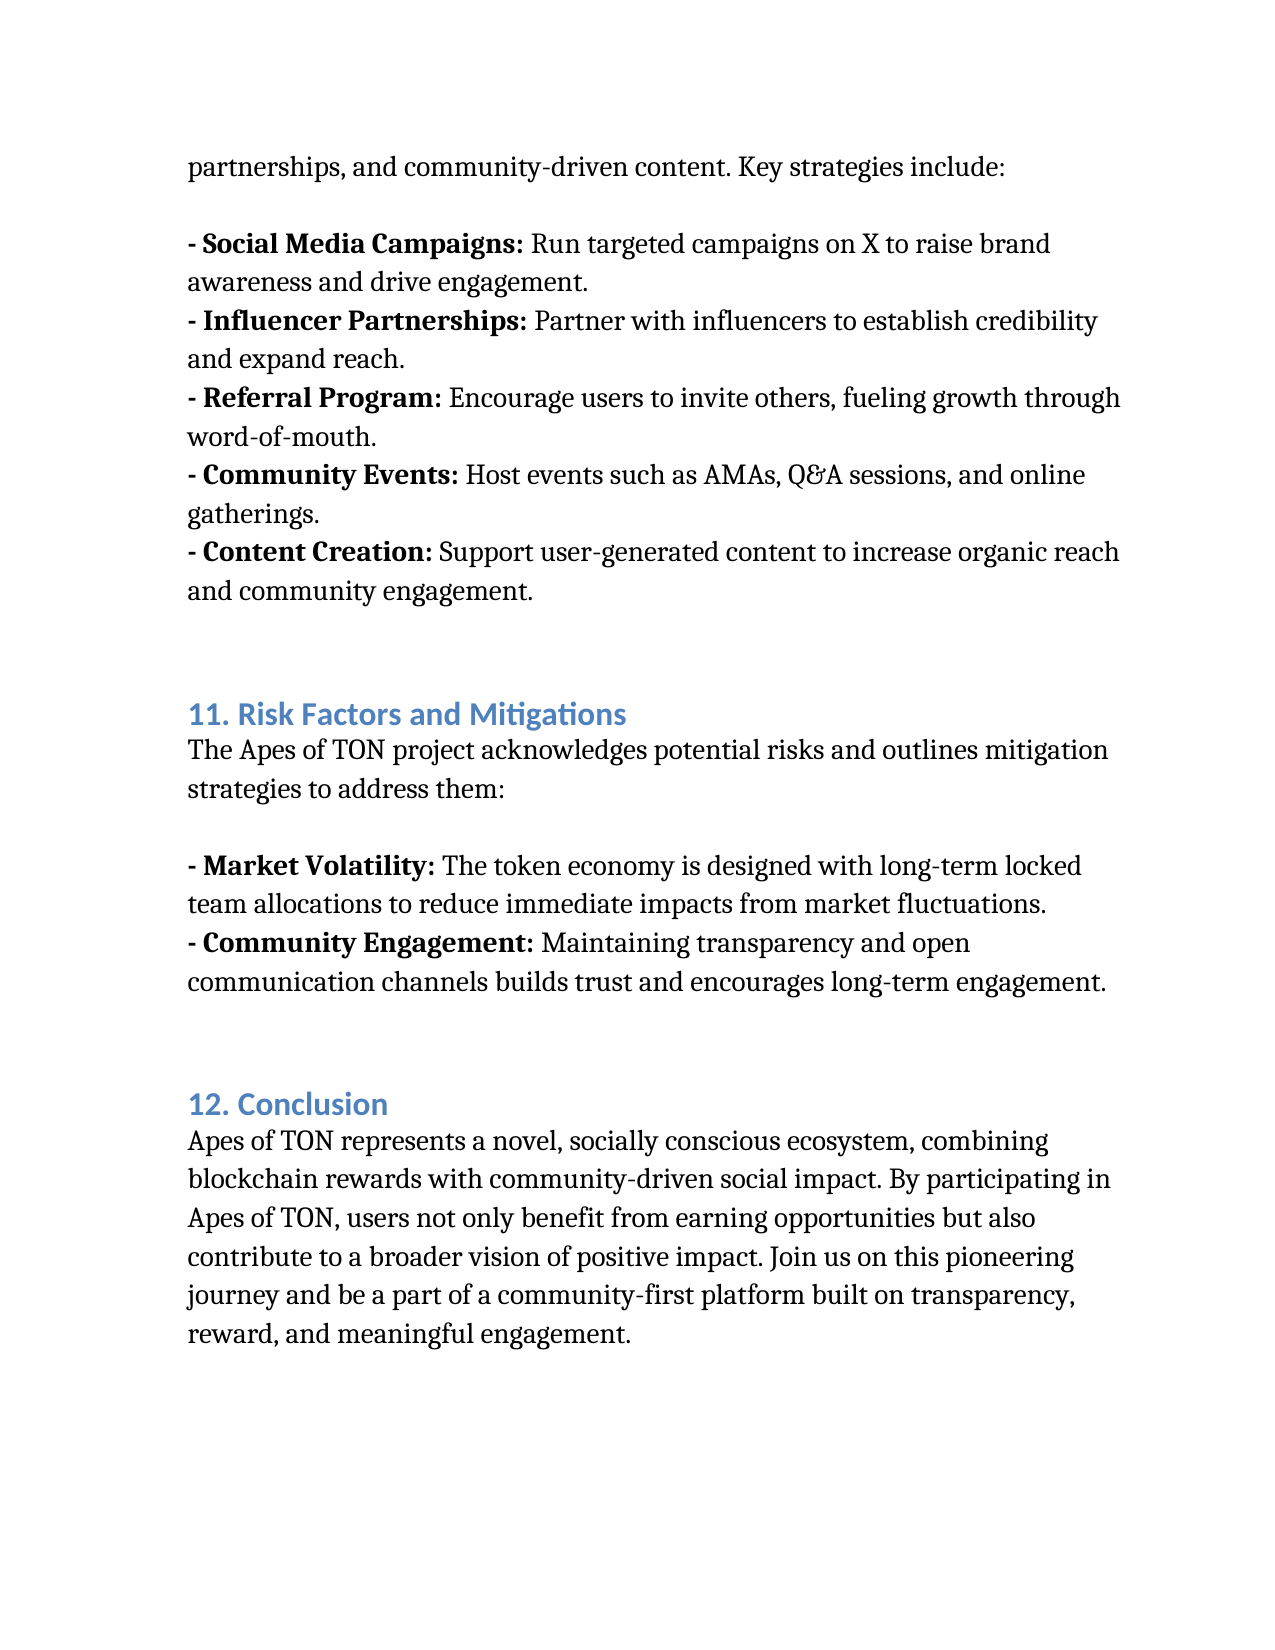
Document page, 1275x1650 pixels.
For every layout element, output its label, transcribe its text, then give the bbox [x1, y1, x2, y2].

subtitle 12. Conclusion [187, 1083, 1125, 1124]
subtitle 11. Risk Factors and Mitigations [187, 693, 1125, 733]
text The Apes of TON project acknowledges potential risks and outlines mitigation strategies to address them: - Market Volatility: The token economy is designed with long-term locked team allocations to reduce immediate impacts from market fluctuations. - Community Engagement: Maintaining transparency and open communication channels builds trust and encourages long-term engagement. [187, 733, 1125, 998]
text Apes of TON represents a novel, socially conscious ecosystem, combining blockchain rewards with community-driven social impact. By participating in Apes of TON, users not only benefit from earning opportunities but also contribute to a broader vision of positive impact. Join us on this pioneering journey and be a part of a community-first platform built on transparency, reward, and meaningful engagement. [187, 1124, 1125, 1350]
text partnerships, and community-driven content. Key strategies include: - Social Media Campaigns: Run targeted campaigns on X to raise brand awareness and drive engagement. - Influencer Partnerships: Partner with influencers to establish credibility and expand reach. - Referral Program: Encourage users to invite others, fueling growth through word-of-mouth. - Community Events: Host events such as AMAs, Q&A sessions, and online gatherings. - Content Creation: Support user-generated content to increase organic reach and community engagement. [187, 150, 1125, 607]
